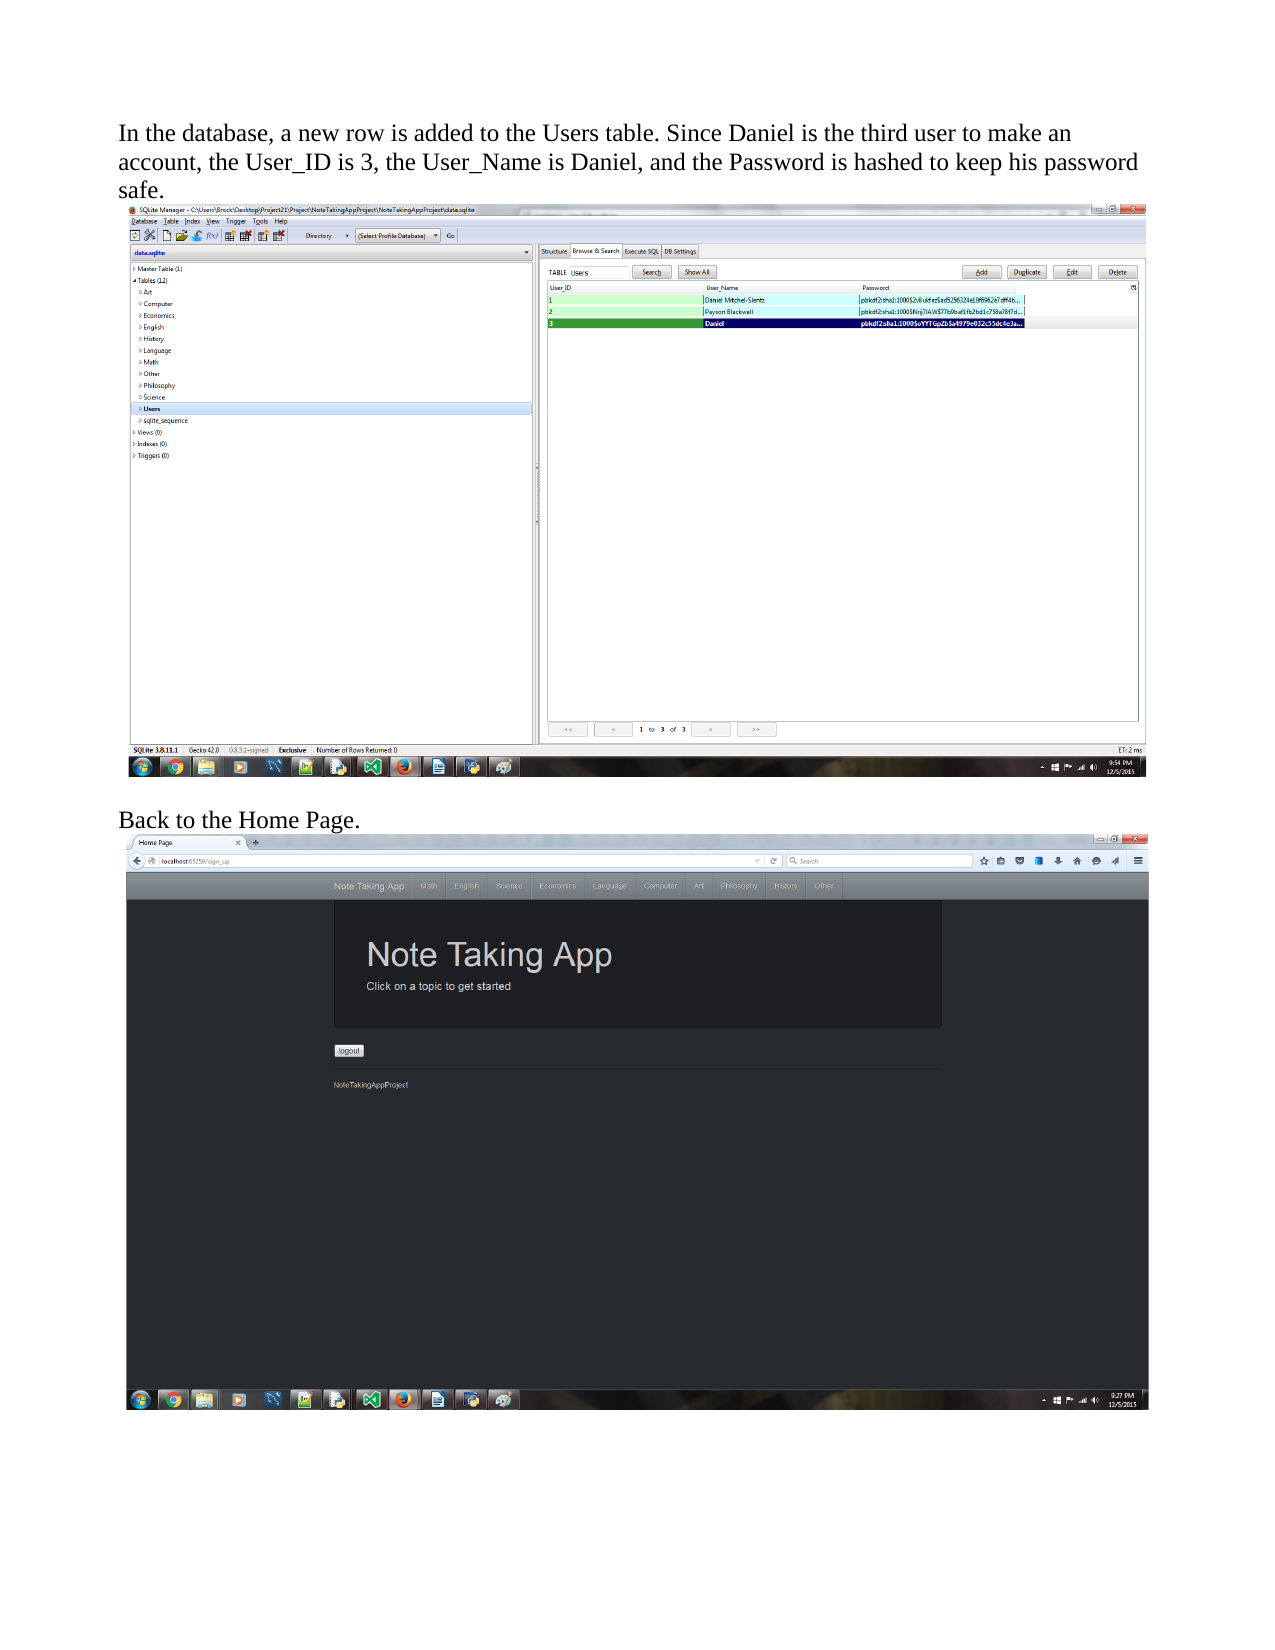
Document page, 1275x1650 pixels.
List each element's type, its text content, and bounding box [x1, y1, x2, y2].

picture [126, 834, 1149, 1410]
text Back to the Home Page. [118, 805, 1157, 834]
text In the database, a new row is added to the Users table. Since Daniel is the third user to make an account, the User_ID is 3, the User_Name is Daniel, and the Password is hashed to keep his password safe. [118, 118, 1157, 204]
picture [128, 204, 1147, 777]
